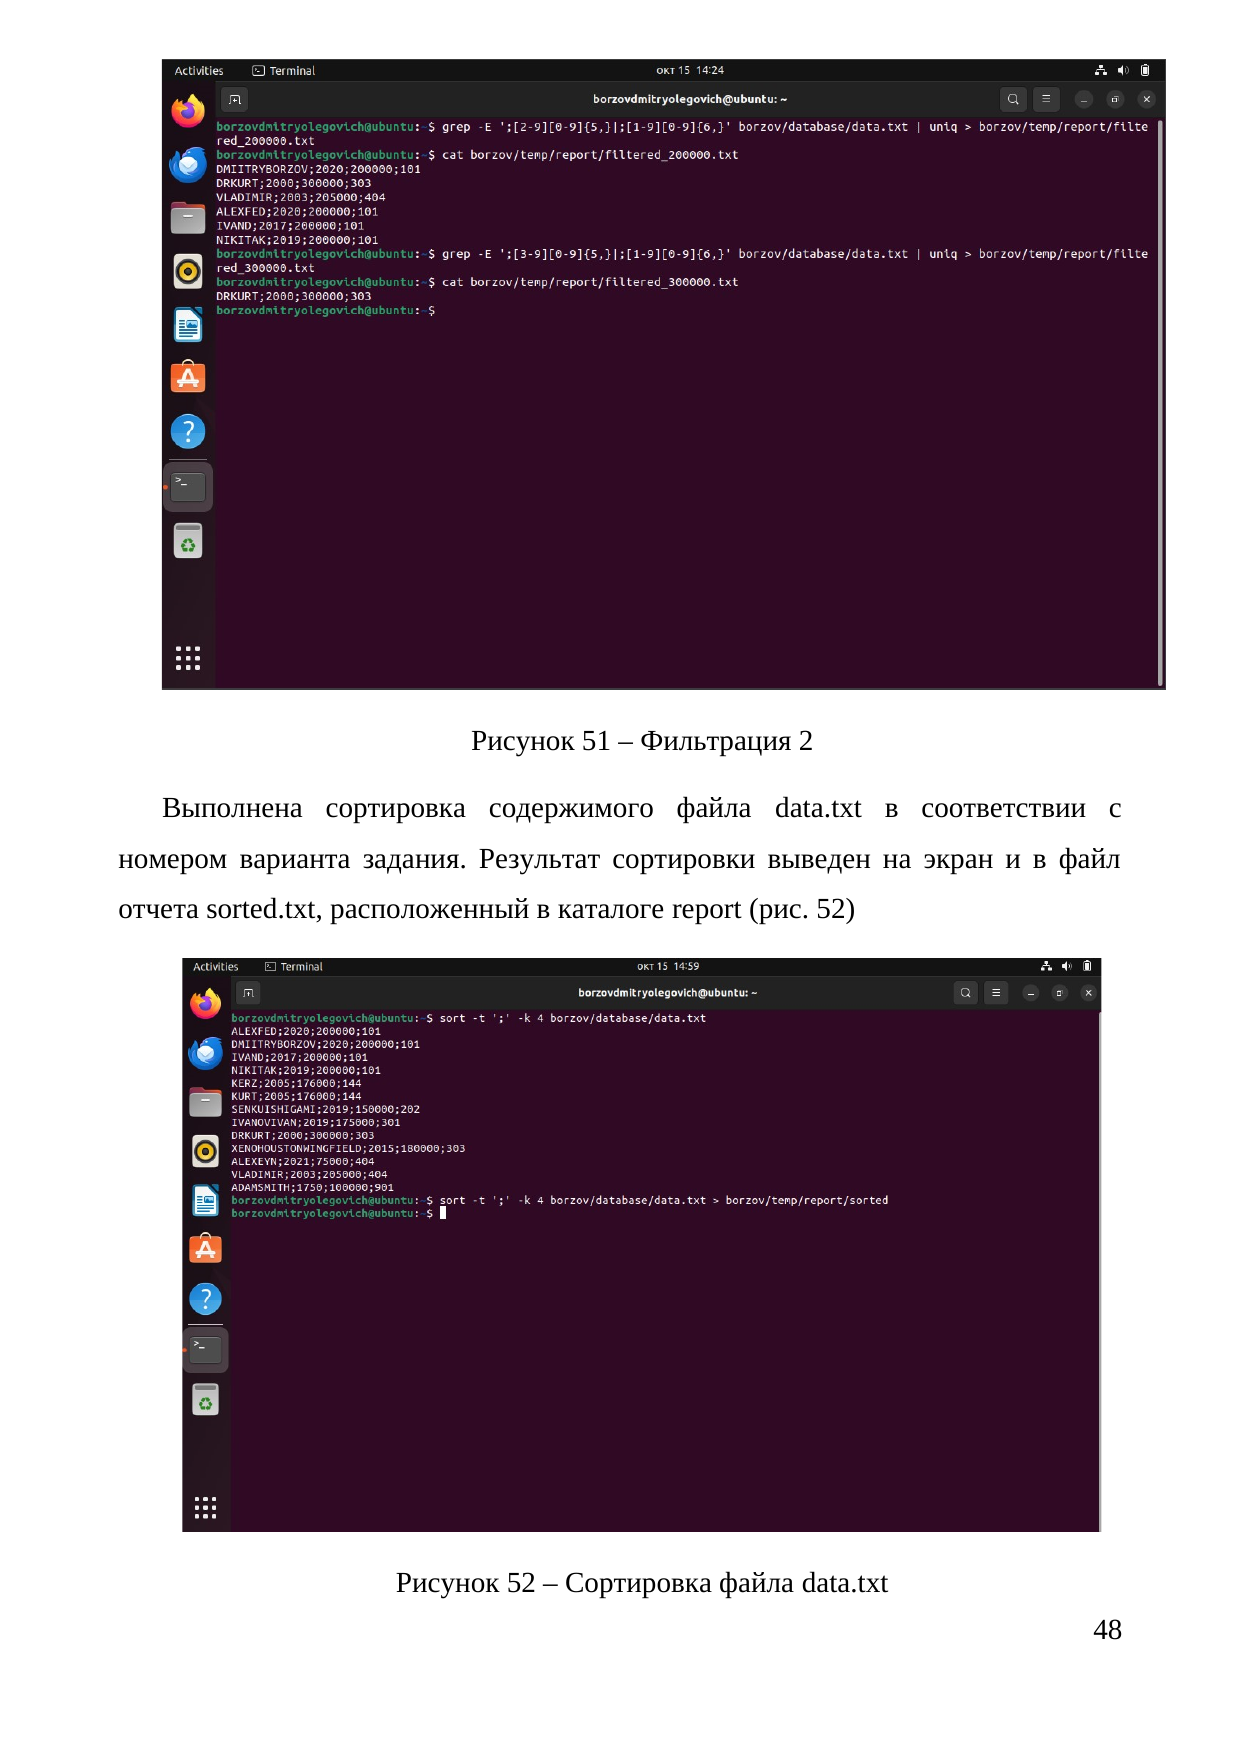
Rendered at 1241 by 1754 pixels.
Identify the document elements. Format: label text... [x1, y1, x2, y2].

picture [182, 958, 1102, 1532]
text Рисунок 52 – Сортировка файла data.txt [118, 1565, 1122, 1599]
picture [161, 59, 1166, 690]
text Выполнена сортировка содержимого файла data.txt в соответствии с номером варианта задания. Результат сортировки выведен на экран и в файл отчета sorted.txt, расположенный в каталоге report (рис. 52) [118, 790, 1122, 924]
text Рисунок 51 – Фильтрация 2 [118, 723, 1122, 757]
